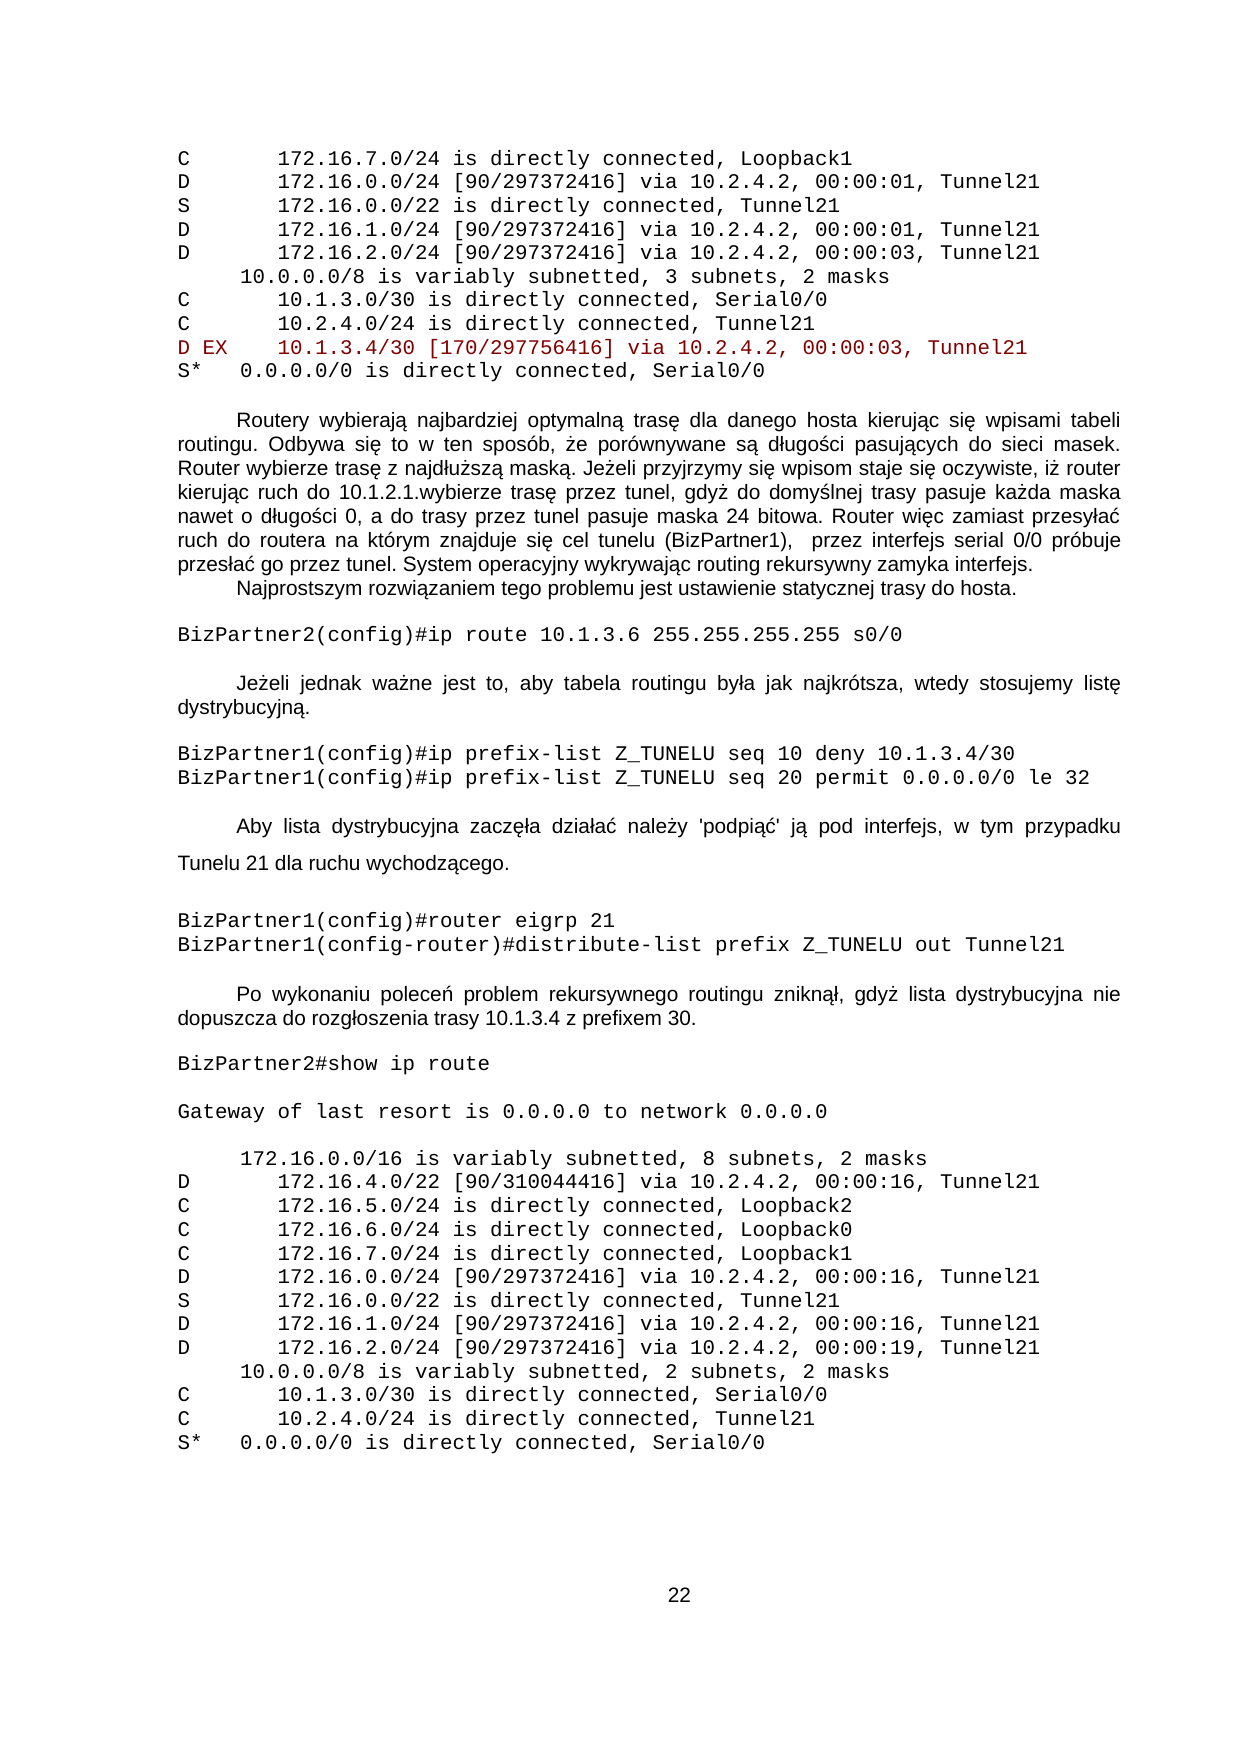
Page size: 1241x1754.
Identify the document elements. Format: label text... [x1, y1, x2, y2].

text Najprostszym rozwiązaniem tego problemu jest ustawienie statycznej trasy do hosta. [177, 576, 1122, 600]
text C 10.2.4.0/24 is directly connected, Tunnel21 [177, 313, 1122, 337]
text D 172.16.2.0/24 [90/297372416] via 10.2.4.2, 00:00:19, Tunnel21 [177, 1337, 1122, 1361]
text D 172.16.0.0/24 [90/297372416] via 10.2.4.2, 00:00:01, Tunnel21 [177, 171, 1122, 195]
text C 10.2.4.0/24 is directly connected, Tunnel21 [177, 1408, 1122, 1432]
text D EX 10.1.3.4/30 [170/297756416] via 10.2.4.2, 00:00:03, Tunnel21 [177, 337, 1122, 360]
text BizPartner1(config-router)#distribute-list prefix Z_TUNELU out Tunnel21 [177, 934, 1122, 957]
text Aby lista dystrybucyjna zaczęła działać należy 'podpiąć' ją pod interfejs, w tym przypadku Tunelu 21 dla ruchu wychodzącego. [177, 814, 1122, 874]
text C 10.1.3.0/30 is directly connected, Serial0/0 [177, 289, 1122, 313]
text C 172.16.7.0/24 is directly connected, Loopback1 [177, 1242, 1122, 1266]
text BizPartner1(config)#router eigrp 21 [177, 910, 1122, 934]
text S* 0.0.0.0/0 is directly connected, Serial0/0 [177, 360, 1122, 384]
text C 10.1.3.0/30 is directly connected, Serial0/0 [177, 1384, 1122, 1408]
text 10.0.0.0/8 is variably subnetted, 3 subnets, 2 masks [177, 266, 1122, 289]
text D 172.16.1.0/24 [90/297372416] via 10.2.4.2, 00:00:16, Tunnel21 [177, 1313, 1122, 1337]
text S* 0.0.0.0/0 is directly connected, Serial0/0 [177, 1432, 1122, 1455]
text BizPartner2#show ip route [177, 1053, 1122, 1077]
text Jeżeli jednak ważne jest to, aby tabela routingu była jak najkrótsza, wtedy stosujemy listę dystrybucyjną. [177, 671, 1122, 719]
text D 172.16.4.0/22 [90/310044416] via 10.2.4.2, 00:00:16, Tunnel21 [177, 1172, 1122, 1195]
text BizPartner1(config)#ip prefix-list Z_TUNELU seq 10 deny 10.1.3.4/30 [177, 743, 1122, 767]
text S 172.16.0.0/22 is directly connected, Tunnel21 [177, 1290, 1122, 1313]
text D 172.16.2.0/24 [90/297372416] via 10.2.4.2, 00:00:03, Tunnel21 [177, 242, 1122, 266]
text 10.0.0.0/8 is variably subnetted, 2 subnets, 2 masks [177, 1361, 1122, 1384]
text 172.16.0.0/16 is variably subnetted, 8 subnets, 2 masks [177, 1148, 1122, 1172]
text C 172.16.7.0/24 is directly connected, Loopback1 [177, 148, 1122, 171]
text BizPartner1(config)#ip prefix-list Z_TUNELU seq 20 permit 0.0.0.0/0 le 32 [177, 767, 1122, 790]
text Routery wybierają najbardziej optymalną trasę dla danego hosta kierując się wpisami tabeli routingu. Odbywa się to w ten sposób, że porównywane są długości pasujących do sieci masek. Router wybierze trasę z najdłuższą maską. Jeżeli przyjrzymy się wpisom staje się oczywiste, iż router kierując ruch do 10.1.2.1.wybierze trasę przez tunel, gdyż do domyślnej trasy pasuje każda maska nawet o długości 0, a do trasy przez tunel pasuje maska 24 bitowa. Router więc zamiast przesyłać ruch do routera na którym znajduje się cel tunelu (BizPartner1), przez interfejs serial 0/0 próbuje przesłać go przez tunel. System operacyjny wykrywając routing rekursywny zamyka interfejs. [177, 408, 1122, 576]
text Po wykonaniu poleceń problem rekursywnego routingu zniknął, gdyż lista dystrybucyjna nie dopuszcza do rozgłoszenia trasy 10.1.3.4 z prefixem 30. [177, 981, 1122, 1029]
text Gateway of last resort is 0.0.0.0 to network 0.0.0.0 [177, 1101, 1122, 1124]
text BizPartner2(config)#ip route 10.1.3.6 255.255.255.255 s0/0 [177, 624, 1122, 647]
text C 172.16.6.0/24 is directly connected, Loopback0 [177, 1219, 1122, 1242]
text S 172.16.0.0/22 is directly connected, Tunnel21 [177, 195, 1122, 218]
text D 172.16.1.0/24 [90/297372416] via 10.2.4.2, 00:00:01, Tunnel21 [177, 218, 1122, 242]
text D 172.16.0.0/24 [90/297372416] via 10.2.4.2, 00:00:16, Tunnel21 [177, 1266, 1122, 1290]
text C 172.16.5.0/24 is directly connected, Loopback2 [177, 1195, 1122, 1219]
